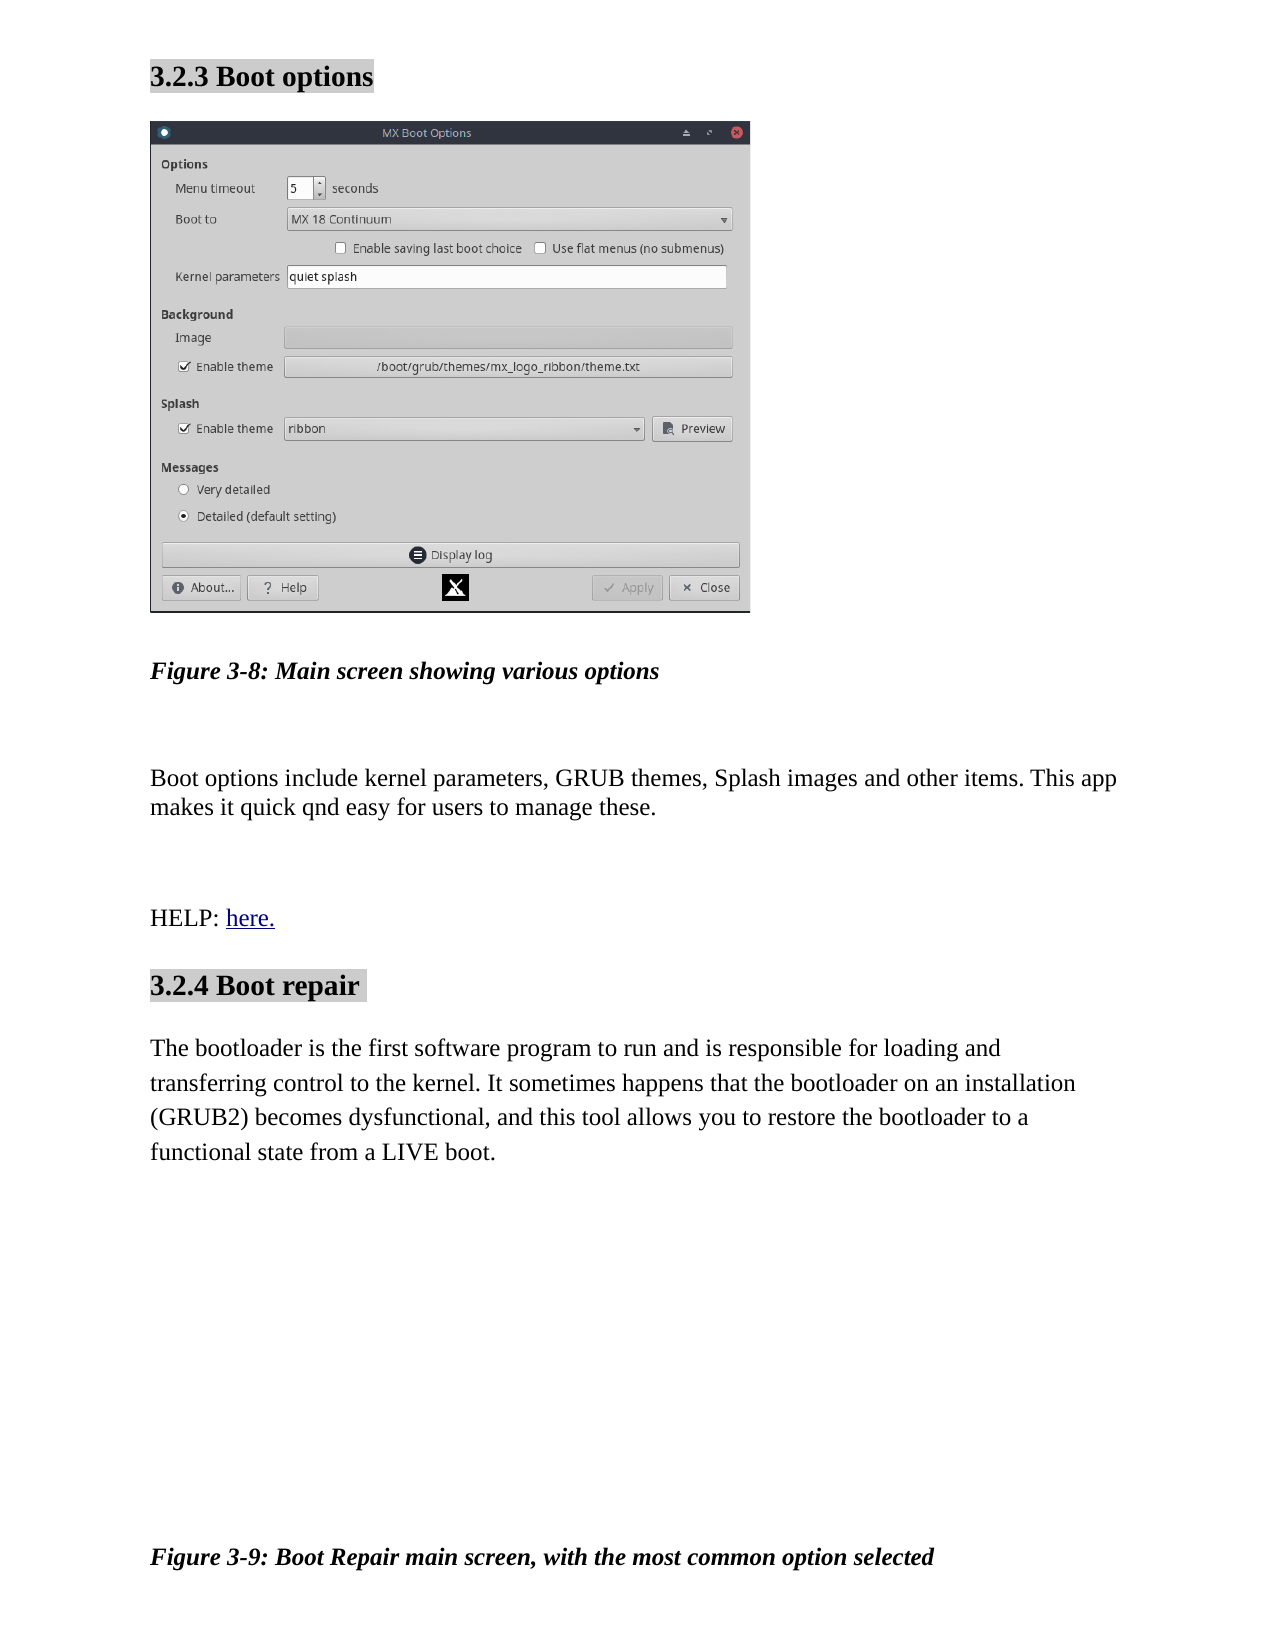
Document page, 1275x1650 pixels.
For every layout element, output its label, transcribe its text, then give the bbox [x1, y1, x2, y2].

picture [150, 121, 750, 613]
text Figure 3-9: Boot Repair main screen, with the most common option selected [150, 1542, 1125, 1571]
text The bootloader is the first software program to run and is responsible for loading and transferring control to the kernel. It sometimes happens that the bootloader on an installation (GRUB2) becomes dysfunctional, and this tool allows you to restore the bootloader to a functional state from a LIVE boot. [150, 1033, 1110, 1166]
subtitle 3.2.4 Boot repair [150, 968, 1125, 1002]
text Figure 3-8: Main screen showing various options [150, 656, 1125, 684]
text HELP: here. [150, 903, 1125, 931]
text Boot options include kernel parameters, GRUB themes, Splash images and other items. This app makes it quick qnd easy for users to manage these. [150, 763, 1125, 821]
subtitle 3.2.3 Boot options [374, 59, 1125, 93]
